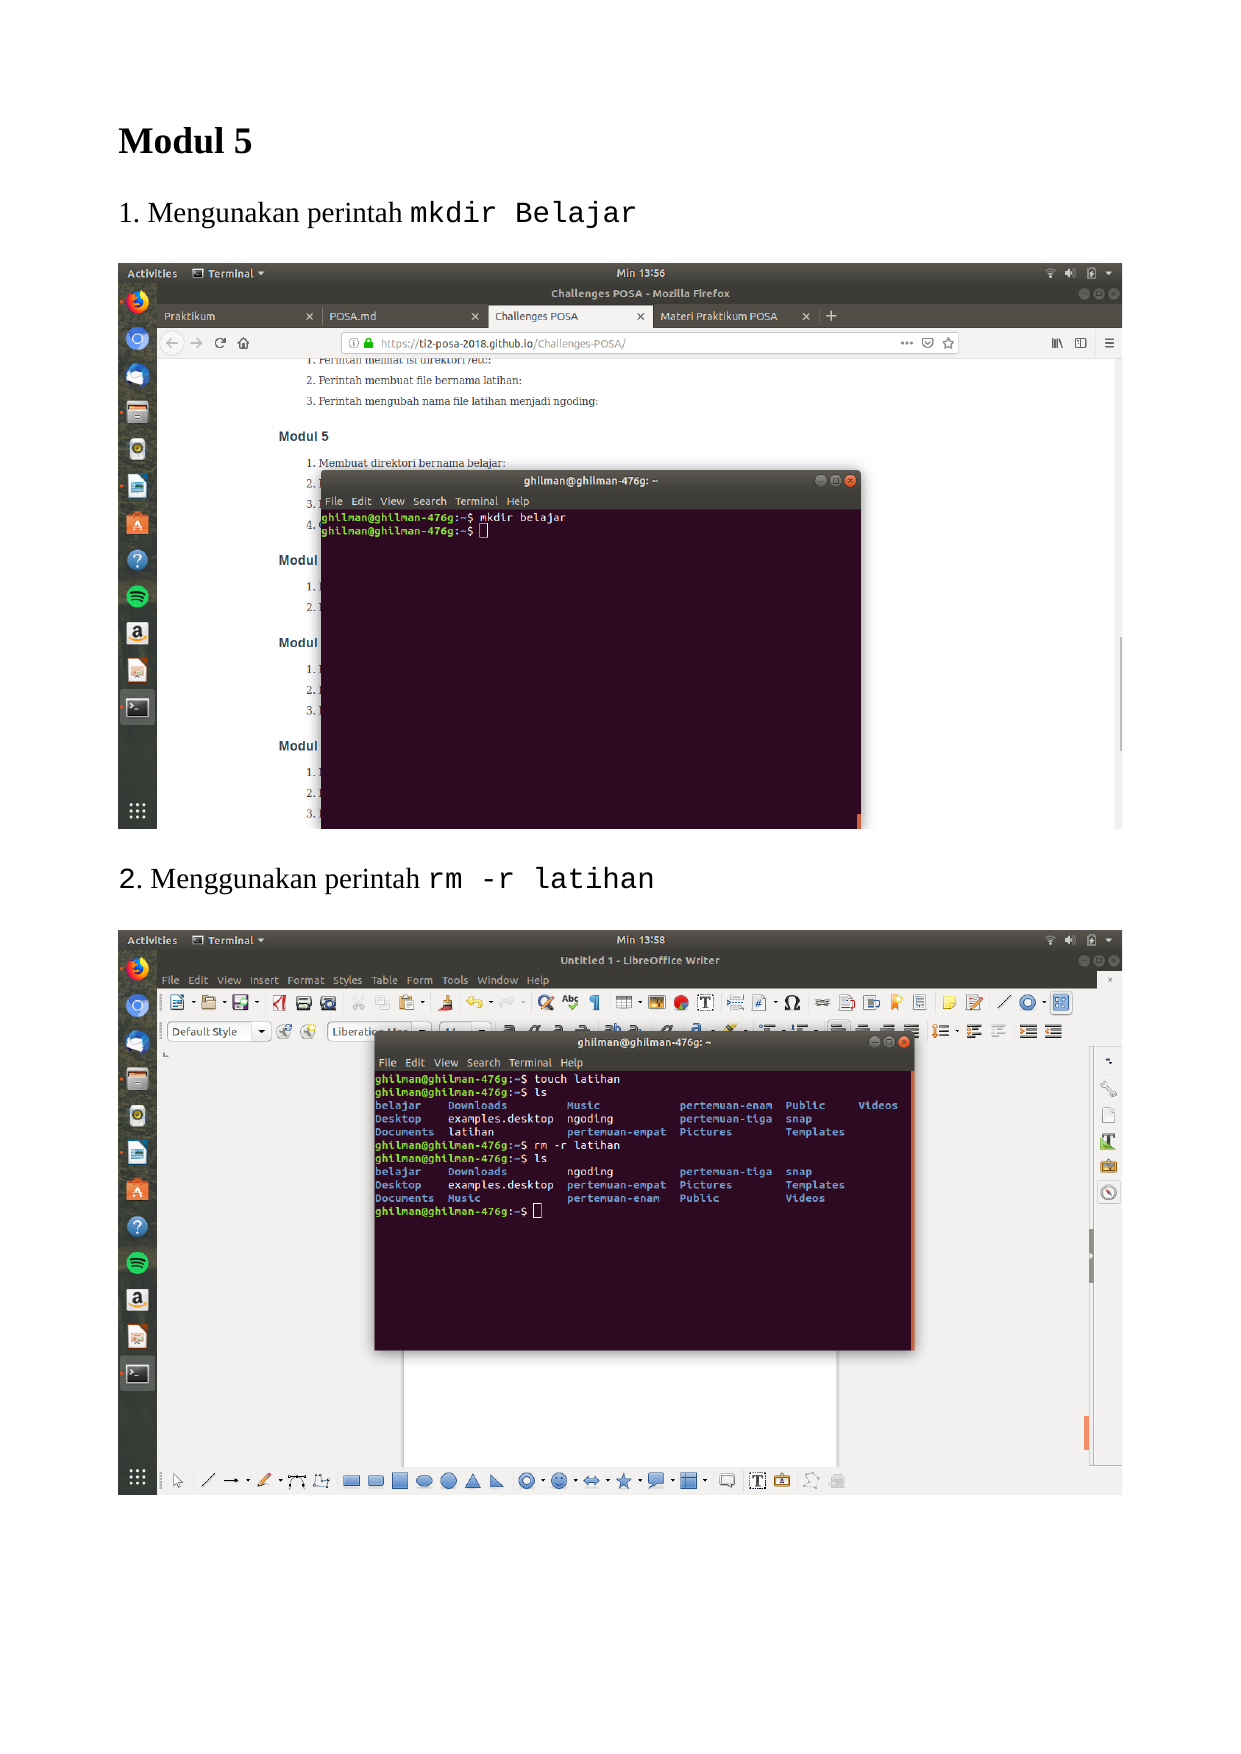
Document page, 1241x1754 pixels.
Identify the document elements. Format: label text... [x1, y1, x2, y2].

text Modul 5 [118, 118, 1122, 161]
text 2. Menggunakan perintah rm -r latihan [118, 861, 1122, 897]
text 1. Mengunakan perintah mkdir Belajar [118, 195, 1122, 231]
picture [118, 930, 1123, 1495]
picture [118, 263, 1123, 829]
